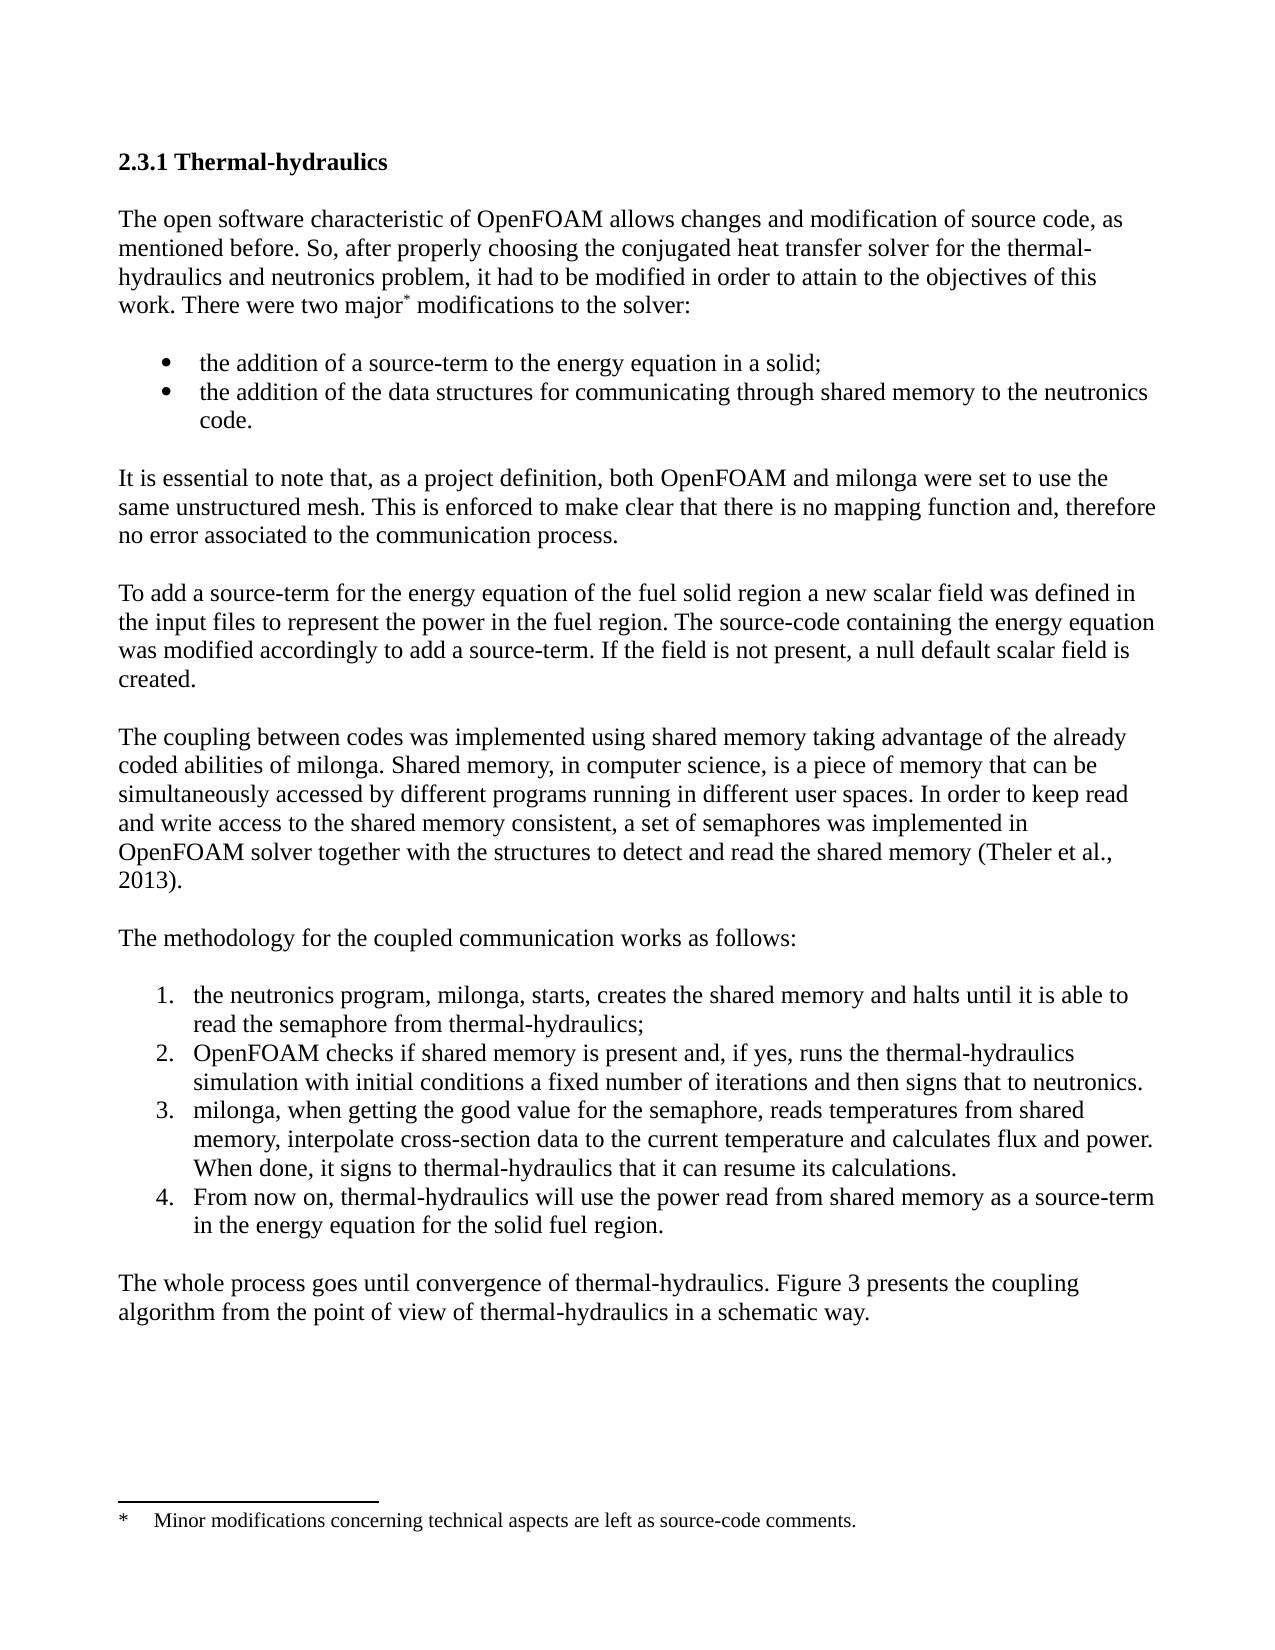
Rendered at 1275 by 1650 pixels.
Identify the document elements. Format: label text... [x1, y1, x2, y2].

text To add a source-term for the energy equation of the fuel solid region a new scalar field was defined in the input files to represent the power in the fuel region. The source-code containing the energy equation was modified accordingly to add a source-term. If the field is not present, a null default scalar field is created. [118, 578, 1157, 693]
list the addition of a source-term to the energy equation in a solid; [162, 348, 1157, 377]
text The methodology for the coupled communication works as follows: [118, 923, 1157, 952]
text 2.3.1 Thermal-hydraulics [118, 147, 1157, 176]
list the neutronics program, milonga, starts, creates the shared memory and halts until it is able to read the semaphore from thermal-hydraulics; [156, 981, 1157, 1038]
text The whole process goes until convergence of thermal-hydraulics. Figure 3 presents the coupling algorithm from the point of view of thermal-hydraulics in a schematic way. [118, 1268, 1157, 1326]
text Minor modifications concerning technical aspects are left as source-code comments. [118, 1508, 1157, 1532]
list the addition of the data structures for communicating through shared memory to the neutronics code. [162, 377, 1157, 434]
list From now on, thermal-hydraulics will use the power read from shared memory as a source-term in the energy equation for the solid fuel region. [156, 1182, 1157, 1239]
text It is essential to note that, as a project definition, both OpenFOAM and milonga were set to use the same unstructured mesh. This is enforced to make clear that there is no mapping function and, therefore no error associated to the communication process. [118, 463, 1157, 549]
text The coupling between codes was implemented using shared memory taking advantage of the already coded abilities of milonga. Shared memory, in computer science, is a piece of memory that can be simultaneously accessed by different programs running in different user spaces. In order to keep read and write access to the shared memory consistent, a set of semaphores was implemented in OpenFOAM solver together with the structures to detect and read the shared memory (Theler et al., 2013). [118, 722, 1157, 894]
list OpenFOAM checks if shared memory is present and, if yes, runs the thermal-hydraulics simulation with initial conditions a fixed number of iterations and then signs that to neutronics. [156, 1038, 1157, 1096]
text The open software characteristic of OpenFOAM allows changes and modification of source code, as mentioned before. So, after properly choosing the conjugated heat transfer solver for the thermal-hydraulics and neutronics problem, it had to be modified in order to attain to the objectives of this work. There were two major modifications to the solver: [118, 204, 1157, 319]
list milonga, when getting the good value for the semaphore, reads temperatures from shared memory, interpolate cross-section data to the current temperature and calculates flux and power. When done, it signs to thermal-hydraulics that it can resume its calculations. [156, 1096, 1157, 1182]
